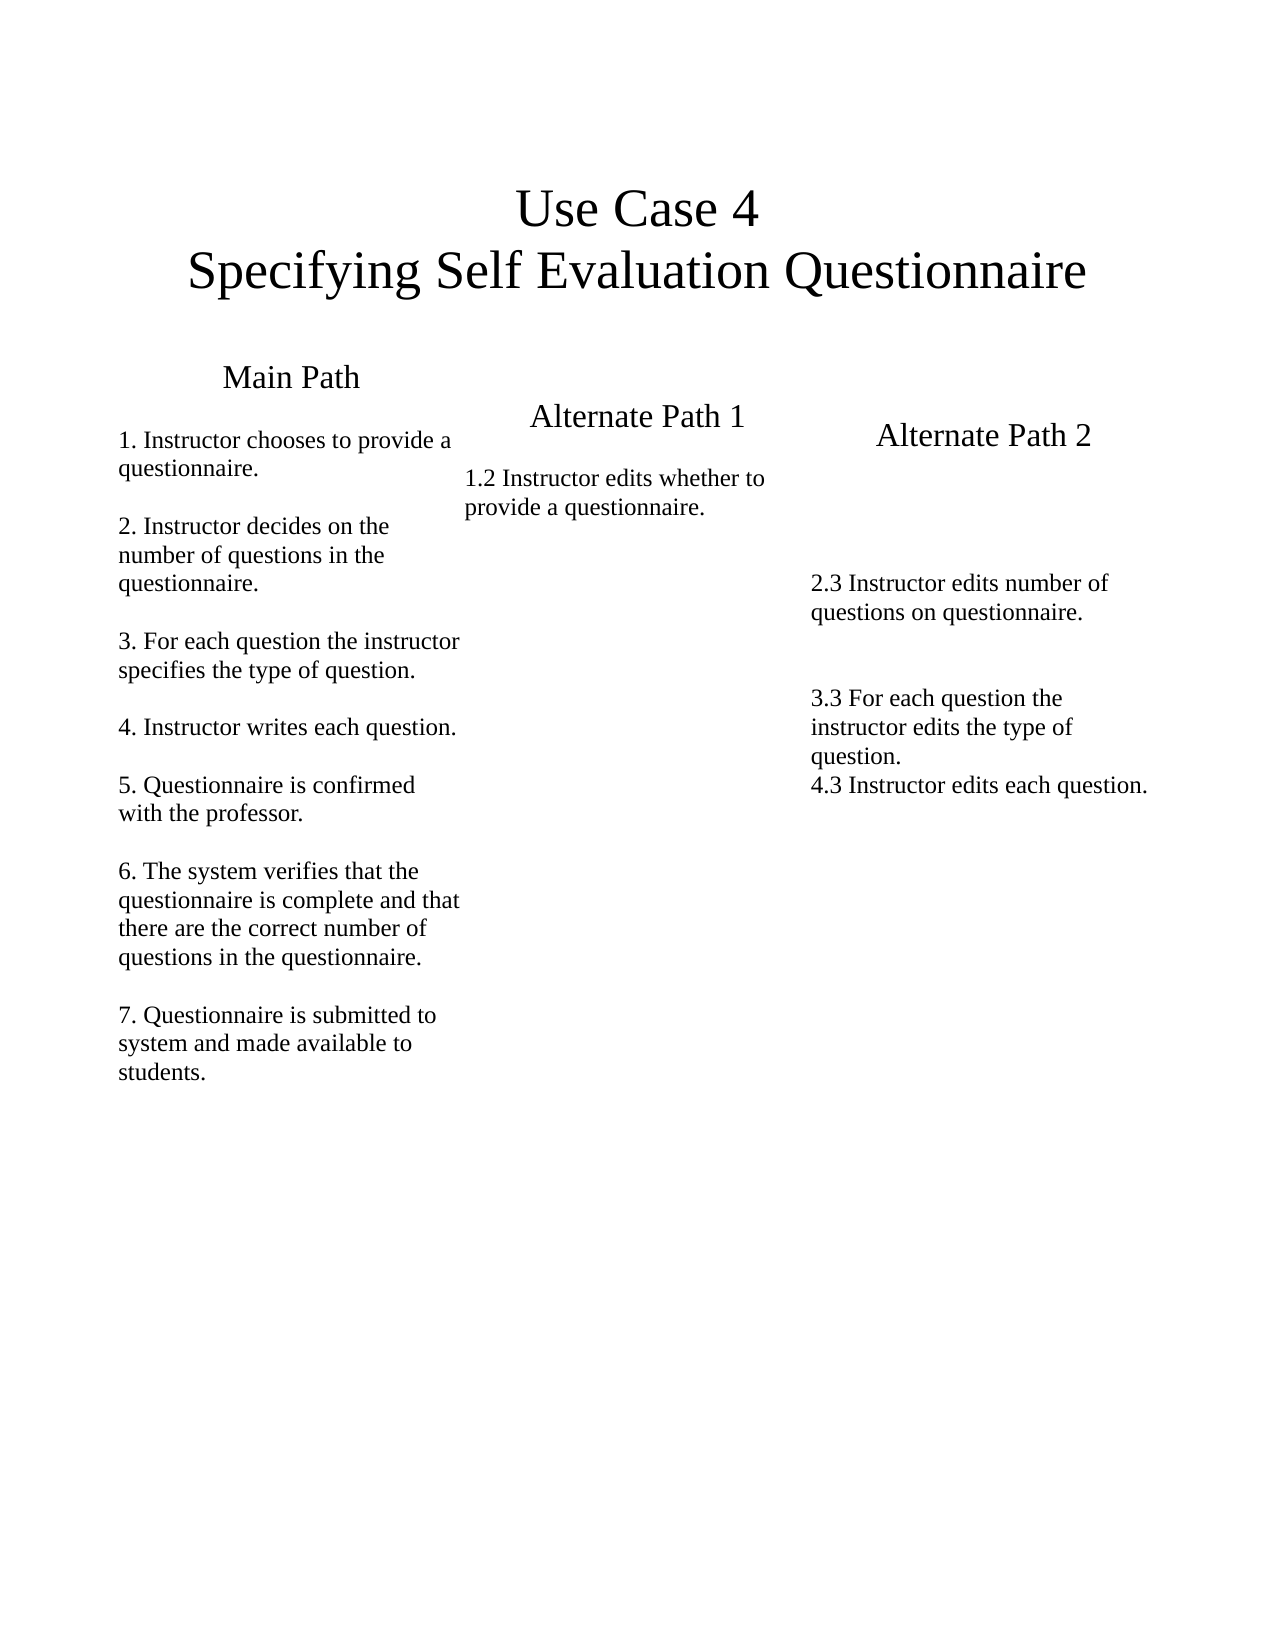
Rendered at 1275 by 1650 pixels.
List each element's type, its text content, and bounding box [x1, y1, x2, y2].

text 1.2 Instructor edits whether to provide a questionnaire. [464, 463, 811, 521]
text 3.3 For each question the instructor edits the type of question. [811, 683, 1157, 770]
text 4. Instructor writes each question. [118, 712, 464, 741]
text Alternate Path 1 [464, 396, 811, 434]
text 1. Instructor chooses to provide a questionnaire. [118, 425, 464, 482]
text 2. Instructor decides on the number of questions in the questionnaire. [118, 511, 464, 597]
text Use Case 4 [118, 176, 1157, 238]
text Specifying Self Evaluation Questionnaire [118, 238, 1157, 300]
text 6. The system verifies that the questionnaire is complete and that there are the correct number of questions in the questionnaire. 7. Questionnaire is submitted to system and made available to students. [118, 856, 464, 1086]
text 4.3 Instructor edits each question. [811, 770, 1157, 798]
text Alternate Path 2 [811, 415, 1157, 453]
text 5. Questionnaire is confirmed with the professor. [118, 770, 464, 827]
text 2.3 Instructor edits number of questions on questionnaire. [811, 568, 1157, 626]
text 3. For each question the instructor specifies the type of question. [118, 626, 464, 683]
text Main Path [118, 358, 464, 396]
